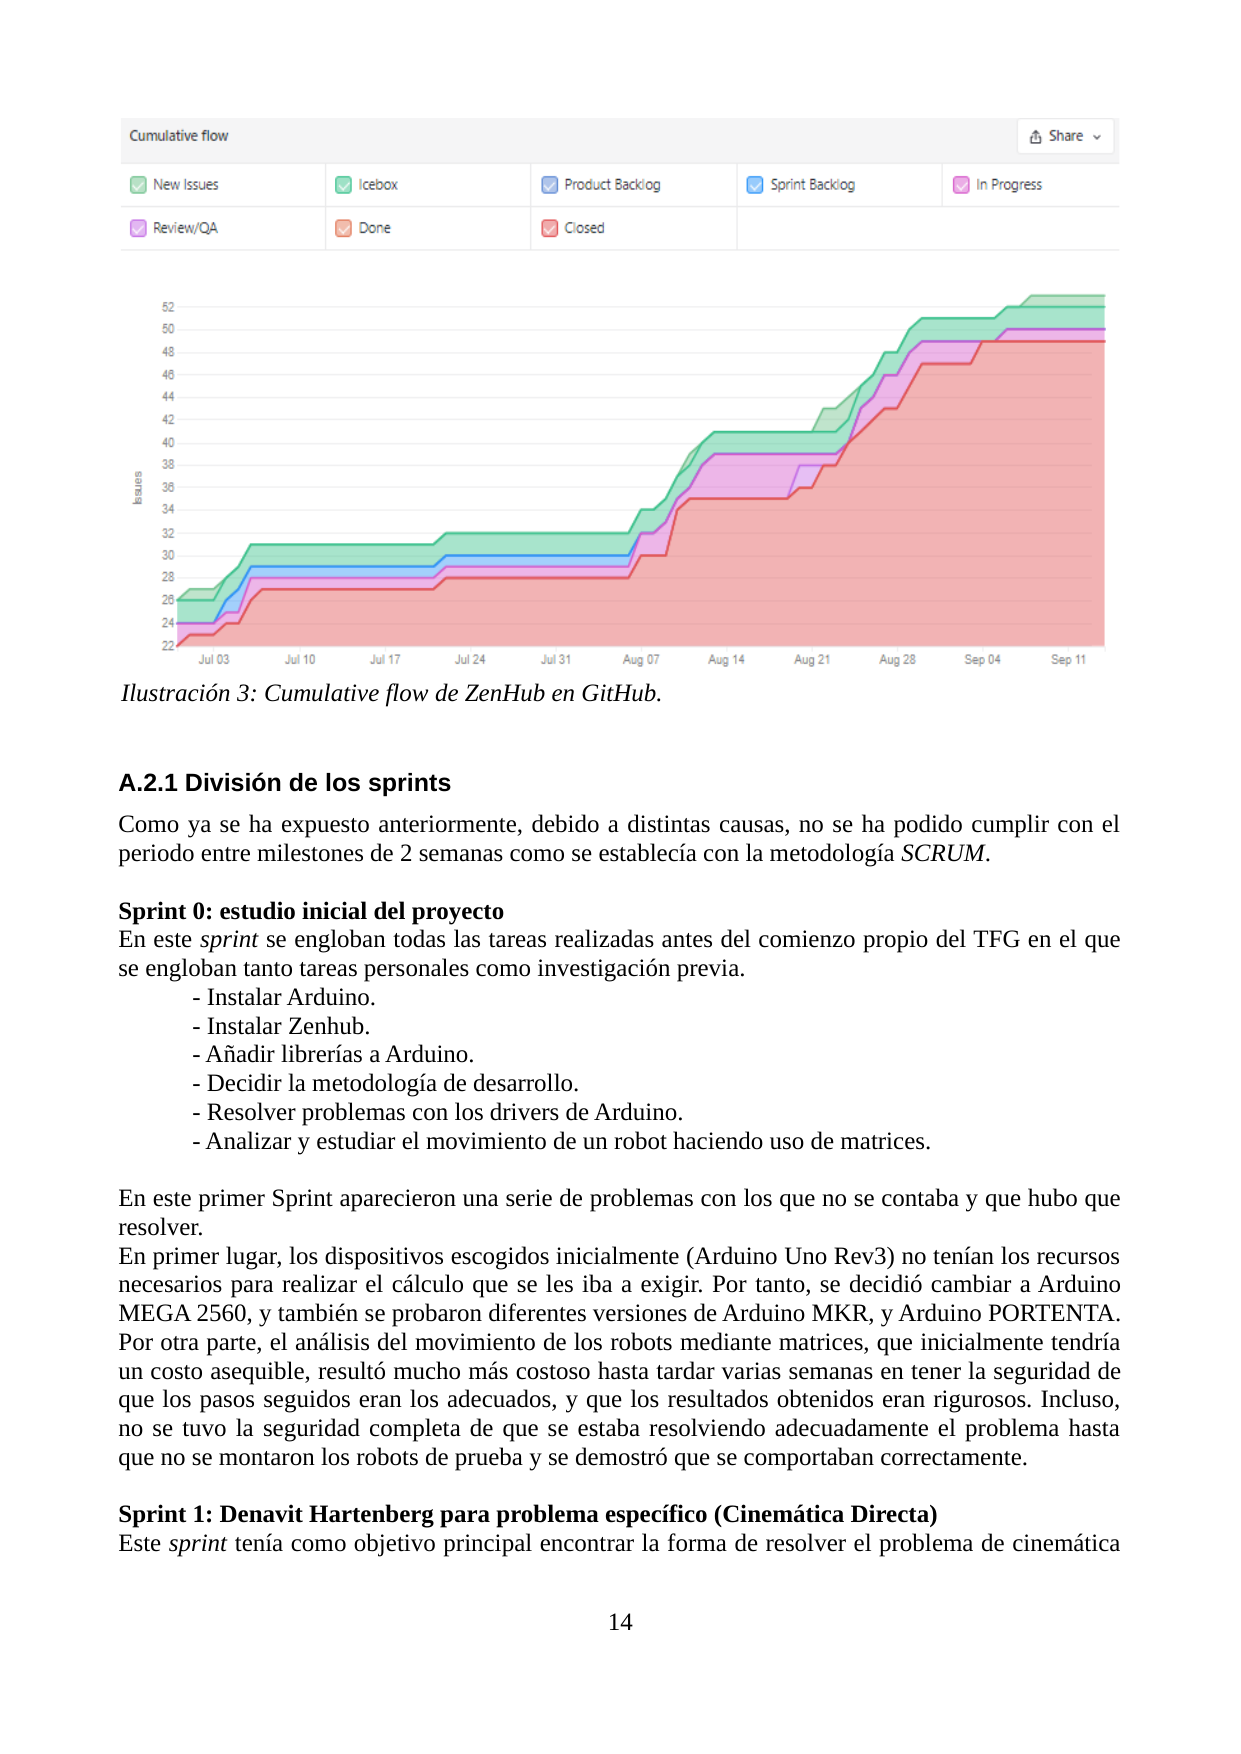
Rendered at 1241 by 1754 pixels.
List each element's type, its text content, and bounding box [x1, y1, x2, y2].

list - Instalar Arduino. [192, 982, 1122, 1011]
subtitle A.2.1 División de los sprints [118, 768, 1122, 797]
list - Analizar y estudiar el movimiento de un robot haciendo uso de matrices. [192, 1126, 1122, 1154]
text Sprint 1: Denavit Hartenberg para problema específico (Cinemática Directa) [118, 1499, 1122, 1528]
text Por otra parte, el análisis del movimiento de los robots mediante matrices, que inicialmente tendría un costo asequible, resultó mucho más costoso hasta tardar varias semanas en tener la seguridad de que los pasos seguidos eran los adecuados, y que los resultados obtenidos eran rigurosos. Incluso, no se tuvo la seguridad completa de que se estaba resolviendo adecuadamente el problema hasta que no se montaron los robots de prueba y se demostró que se comportaban correctamente. [118, 1327, 1122, 1471]
list En este sprint se engloban todas las tareas realizadas antes del comienzo propio del TFG en el que se engloban tanto tareas personales como investigación previa. [118, 924, 1122, 982]
list - Resolver problemas con los drivers de Arduino. [192, 1097, 1122, 1126]
list - Decidir la metodología de desarrollo. [192, 1068, 1122, 1097]
text Este sprint tenía como objetivo principal encontrar la forma de resolver el problema de cinemática [118, 1528, 1122, 1557]
list - Instalar Zenhub. [192, 1011, 1122, 1039]
text Como ya se ha expuesto anteriormente, debido a distintas causas, no se ha podido cumplir con el periodo entre milestones de 2 semanas como se establecía con la metodología SCRUM. [118, 809, 1122, 867]
text Ilustración 3: Cumulative flow de ZenHub en GitHub. [121, 679, 1119, 707]
list - Añadir librerías a Arduino. [192, 1039, 1122, 1068]
text Sprint 0: estudio inicial del proyecto [118, 896, 1122, 924]
text En este primer Sprint aparecieron una serie de problemas con los que no se contaba y que hubo que resolver. [118, 1183, 1122, 1241]
text En primer lugar, los dispositivos escogidos inicialmente (Arduino Uno Rev3) no tenían los recursos necesarios para realizar el cálculo que se les iba a exigir. Por tanto, se decidió cambiar a Arduino MEGA 2560, y también se probaron diferentes versiones de Arduino MKR, y Arduino PORTENTA. [118, 1241, 1122, 1327]
